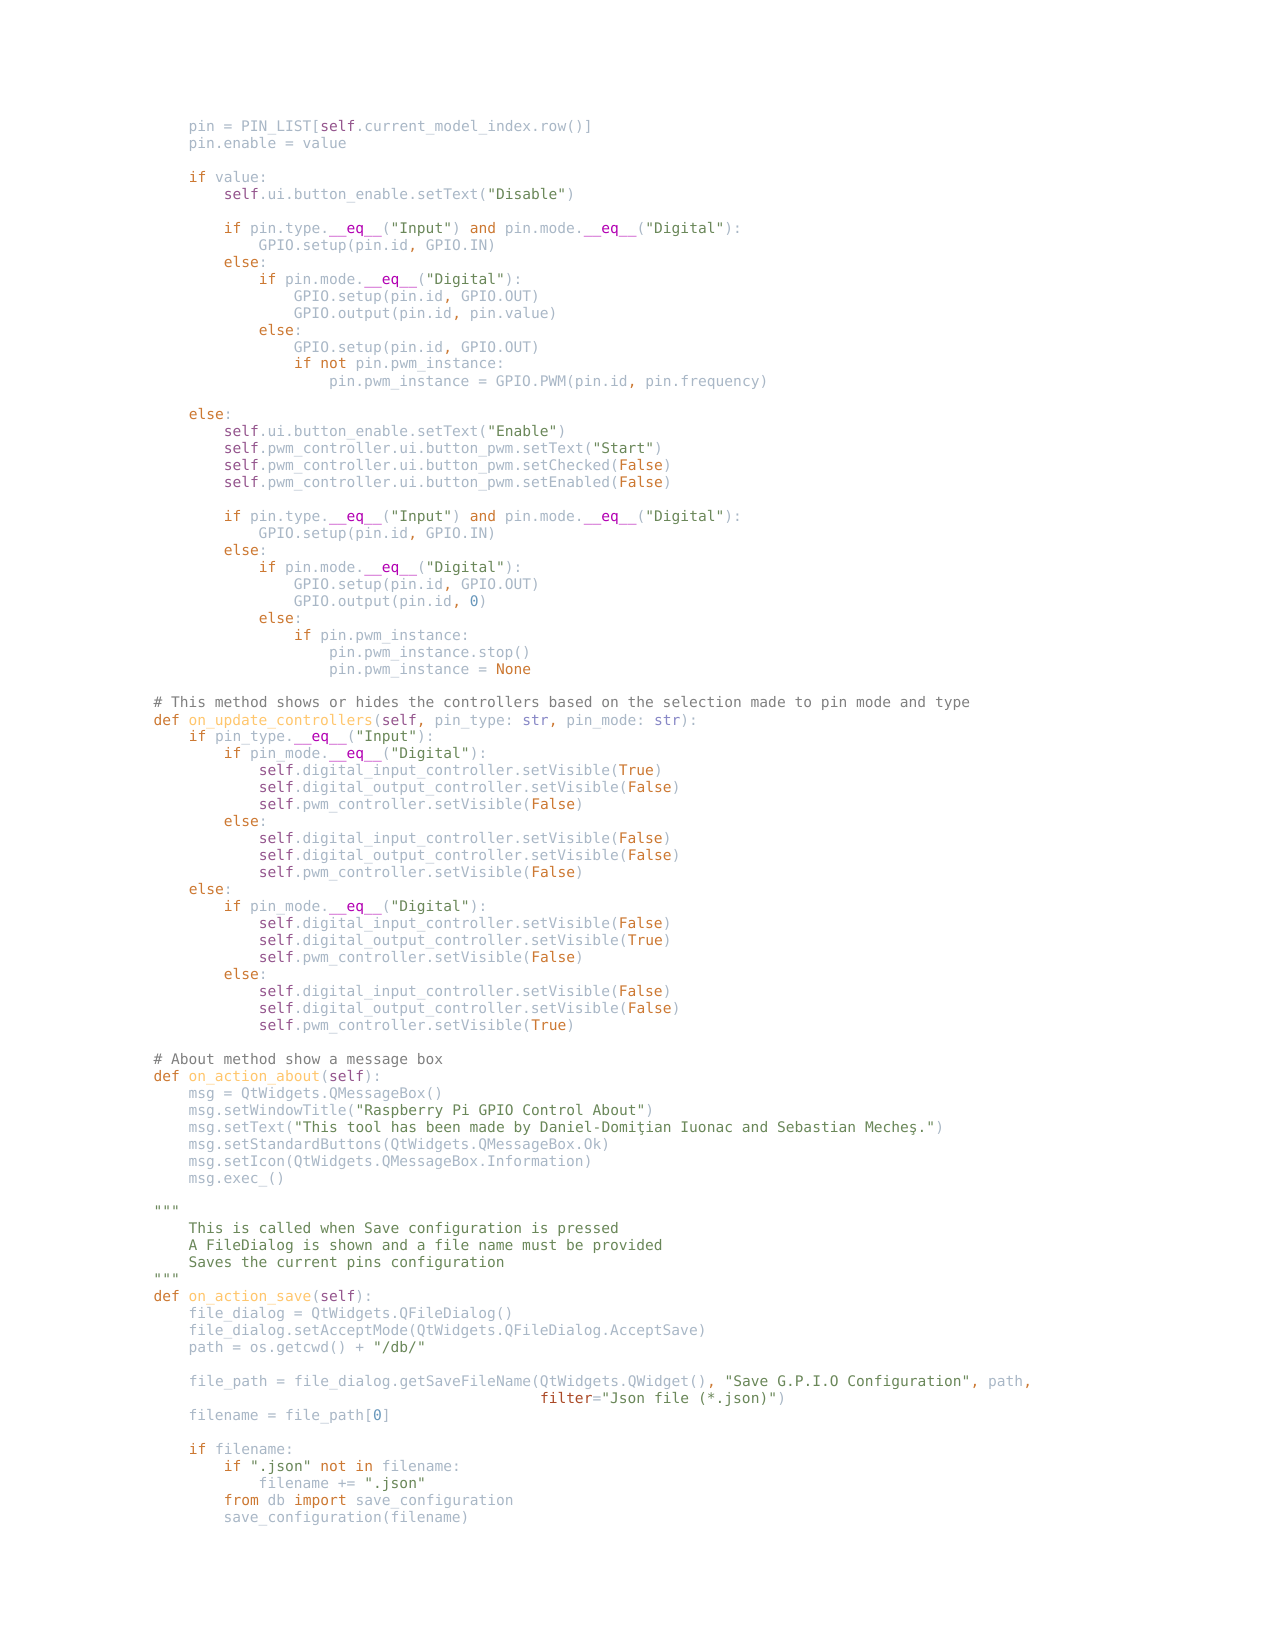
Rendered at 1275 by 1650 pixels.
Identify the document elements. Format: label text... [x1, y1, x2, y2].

text pin = PIN_LIST[self.current_model_index.row()] pin.enable = value if value: self.ui.button_enable.setText("Disable") if pin.type.__eq__("Input") and pin.mode.__eq__("Digital"): GPIO.setup(pin.id, GPIO.IN) else: if pin.mode.__eq__("Digital"): GPIO.setup(pin.id, GPIO.OUT) GPIO.output(pin.id, pin.value) else: GPIO.setup(pin.id, GPIO.OUT) if not pin.pwm_instance: pin.pwm_instance = GPIO.PWM(pin.id, pin.frequency) else: self.ui.button_enable.setText("Enable") self.pwm_controller.ui.button_pwm.setText("Start") self.pwm_controller.ui.button_pwm.setChecked(False) self.pwm_controller.ui.button_pwm.setEnabled(False) if pin.type.__eq__("Input") and pin.mode.__eq__("Digital"): GPIO.setup(pin.id, GPIO.IN) else: if pin.mode.__eq__("Digital"): GPIO.setup(pin.id, GPIO.OUT) GPIO.output(pin.id, 0) else: if pin.pwm_instance: pin.pwm_instance.stop() pin.pwm_instance = None # This method shows or hides the controllers based on the selection made to pin mode and type def on_update_controllers(self, pin_type: str, pin_mode: str): if pin_type.__eq__("Input"): if pin_mode.__eq__("Digital"): self.digital_input_controller.setVisible(True) self.digital_output_controller.setVisible(False) self.pwm_controller.setVisible(False) else: self.digital_input_controller.setVisible(False) self.digital_output_controller.setVisible(False) self.pwm_controller.setVisible(False) else: if pin_mode.__eq__("Digital"): self.digital_input_controller.setVisible(False) self.digital_output_controller.setVisible(True) self.pwm_controller.setVisible(False) else: self.digital_input_controller.setVisible(False) self.digital_output_controller.setVisible(False) self.pwm_controller.setVisible(True) # About method show a message box def on_action_about(self): msg = QtWidgets.QMessageBox() msg.setWindowTitle("Raspberry Pi GPIO Control About") msg.setText("This tool has been made by Daniel-Domiţian Iuonac and Sebastian Mecheş.") msg.setStandardButtons(QtWidgets.QMessageBox.Ok) msg.setIcon(QtWidgets.QMessageBox.Information) msg.exec_() """ This is called when Save configuration is pressed A FileDialog is shown and a file name must be provided Saves the current pins configuration """ def on_action_save(self): file_dialog = QtWidgets.QFileDialog() file_dialog.setAcceptMode(QtWidgets.QFileDialog.AcceptSave) path = os.getcwd() + "/db/" file_path = file_dialog.getSaveFileName(QtWidgets.QWidget(), "Save G.P.I.O Configuration", path, filter="Json file (*.json)") filename = file_path[0] if filename: if ".json" not in filename: filename += ".json" from db import save_configuration save_configuration(filename) [118, 118, 1157, 1526]
